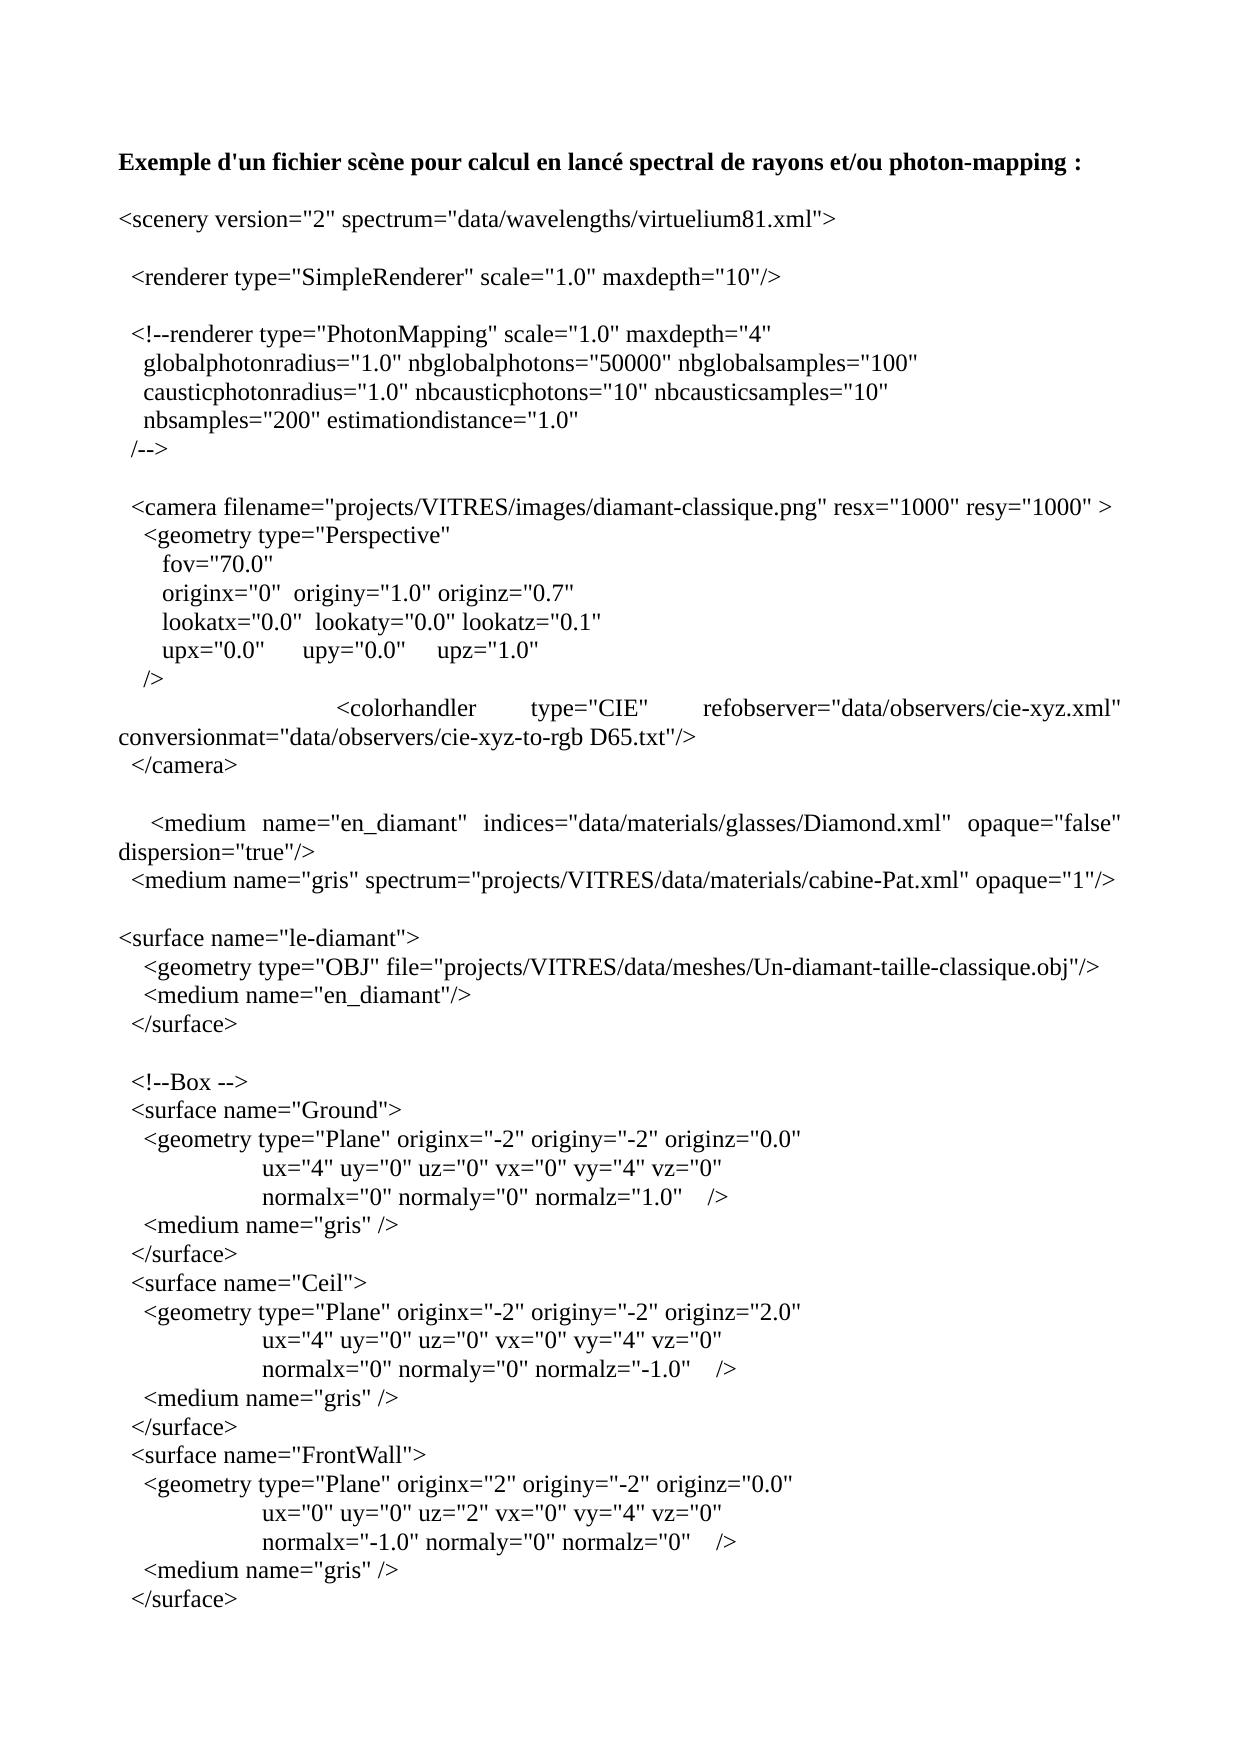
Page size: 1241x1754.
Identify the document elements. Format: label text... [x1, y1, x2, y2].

text <geometry type="Plane" originx="-2" originy="-2" originz="2.0" [118, 1297, 1122, 1326]
text normalx="-1.0" normaly="0" normalz="0" /> [118, 1527, 1122, 1556]
text <medium name="en_diamant" indices="data/materials/glasses/Diamond.xml" opaque="false" dispersion="true"/> [118, 808, 1122, 866]
text <medium name="gris" /> [118, 1383, 1122, 1412]
text </surface> [118, 1239, 1122, 1268]
text <renderer type="SimpleRenderer" scale="1.0" maxdepth="10"/> [118, 262, 1122, 291]
text ux="0" uy="0" uz="2" vx="0" vy="4" vz="0" [118, 1498, 1122, 1527]
text ux="4" uy="0" uz="0" vx="0" vy="4" vz="0" [118, 1153, 1122, 1182]
text /> [118, 664, 1122, 693]
text originx="0" originy="1.0" originz="0.7" [118, 578, 1122, 607]
text <surface name="FrontWall"> [118, 1441, 1122, 1469]
text causticphotonradius="1.0" nbcausticphotons="10" nbcausticsamples="10" [118, 377, 1122, 406]
text normalx="0" normaly="0" normalz="1.0" /> [118, 1182, 1122, 1211]
text <geometry type="Plane" originx="2" originy="-2" originz="0.0" [118, 1469, 1122, 1498]
text lookatx="0.0" lookaty="0.0" lookatz="0.1" [118, 607, 1122, 636]
text <surface name="Ceil"> [118, 1268, 1122, 1297]
text </camera> [118, 751, 1122, 779]
text <geometry type="OBJ" file="projects/VITRES/data/meshes/Un-diamant-taille-classique.obj"/> [118, 952, 1122, 981]
text fov="70.0" [118, 549, 1122, 578]
text normalx="0" normaly="0" normalz="-1.0" /> [118, 1354, 1122, 1383]
text <medium name="gris" /> [118, 1211, 1122, 1239]
text ux="4" uy="0" uz="0" vx="0" vy="4" vz="0" [118, 1326, 1122, 1354]
text </surface> [118, 1009, 1122, 1038]
text <camera filename="projects/VITRES/images/diamant-classique.png" resx="1000" resy="1000" > [118, 492, 1122, 521]
text upx="0.0" upy="0.0" upz="1.0" [118, 636, 1122, 664]
text <surface name="Ground"> [118, 1096, 1122, 1124]
text <!--Box --> [118, 1067, 1122, 1096]
text <!--renderer type="PhotonMapping" scale="1.0" maxdepth="4" [118, 319, 1122, 348]
text <medium name="gris" /> [118, 1556, 1122, 1584]
text globalphotonradius="1.0" nbglobalphotons="50000" nbglobalsamples="100" [118, 348, 1122, 377]
text <surface name="le-diamant"> [118, 923, 1122, 952]
text /--> [118, 434, 1122, 463]
text <scenery version="2" spectrum="data/wavelengths/virtuelium81.xml"> [118, 204, 1122, 233]
text <geometry type="Perspective" [118, 521, 1122, 549]
text <colorhandler type="CIE" refobserver="data/observers/cie-xyz.xml" conversionmat="data/observers/cie-xyz-to-rgb D65.txt"/> [118, 693, 1122, 751]
text <medium name="gris" spectrum="projects/VITRES/data/materials/cabine-Pat.xml" opaque="1"/> [118, 866, 1122, 894]
text Exemple d'un fichier scène pour calcul en lancé spectral de rayons et/ou photon-mapping : [118, 147, 1122, 176]
text <geometry type="Plane" originx="-2" originy="-2" originz="0.0" [118, 1124, 1122, 1153]
text </surface> [118, 1412, 1122, 1441]
text nbsamples="200" estimationdistance="1.0" [118, 406, 1122, 434]
text <medium name="en_diamant"/> [118, 981, 1122, 1009]
text </surface> [118, 1584, 1122, 1613]
